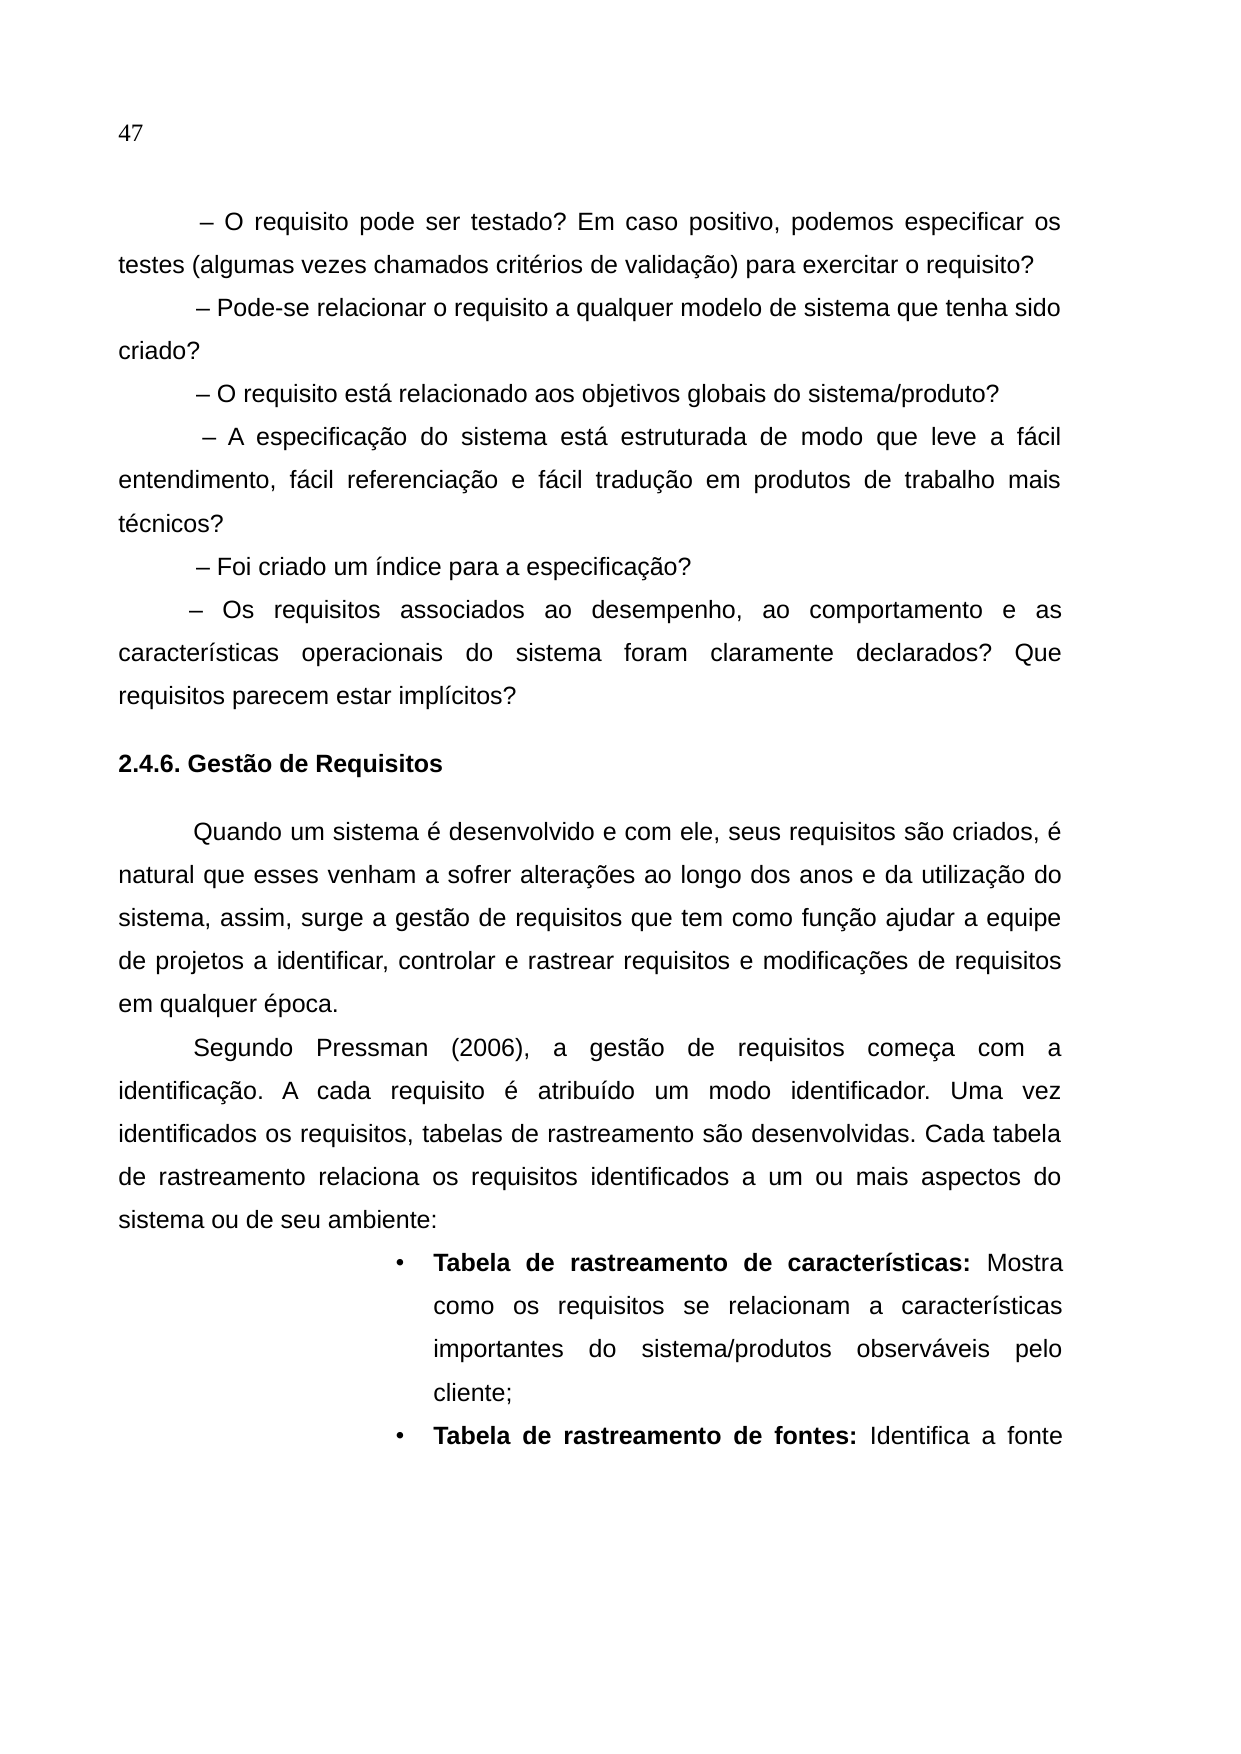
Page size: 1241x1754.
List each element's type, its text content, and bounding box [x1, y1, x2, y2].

text – O requisito pode ser testado? Em caso positivo, podemos especificar os testes (algumas vezes chamados critérios de validação) para exercitar o requisito? [118, 207, 1063, 278]
subtitle 2.4.6. Gestão de Requisitos [118, 749, 1063, 778]
text – Foi criado um índice para a especificação? [118, 552, 1063, 580]
list Tabela de rastreamento de características: Mostra como os requisitos se relacionam a características importantes do sistema/produtos observáveis pelo cliente; [396, 1248, 1063, 1406]
text – Pode-se relacionar o requisito a qualquer modelo de sistema que tenha sido criado? [118, 293, 1063, 365]
text – Os requisitos associados ao desempenho, ao comportamento e as características operacionais do sistema foram claramente declarados? Que requisitos parecem estar implícitos? [118, 595, 1063, 710]
text – A especificação do sistema está estruturada de modo que leve a fácil entendimento, fácil referenciação e fácil tradução em produtos de trabalho mais técnicos? [118, 422, 1063, 537]
text – O requisito está relacionado aos objetivos globais do sistema/produto? [118, 379, 1063, 408]
list Tabela de rastreamento de fontes: Identifica a fonte [396, 1421, 1063, 1449]
text Quando um sistema é desenvolvido e com ele, seus requisitos são criados, é natural que esses venham a sofrer alterações ao longo dos anos e da utilização do sistema, assim, surge a gestão de requisitos que tem como função ajudar a equipe de projetos a identificar, controlar e rastrear requisitos e modificações de requisitos em qualquer época. [118, 817, 1063, 1018]
text Segundo Pressman (2006), a gestão de requisitos começa com a identificação. A cada requisito é atribuído um modo identificador. Uma vez identificados os requisitos, tabelas de rastreamento são desenvolvidas. Cada tabela de rastreamento relaciona os requisitos identificados a um ou mais aspectos do sistema ou de seu ambiente: [118, 1032, 1063, 1234]
